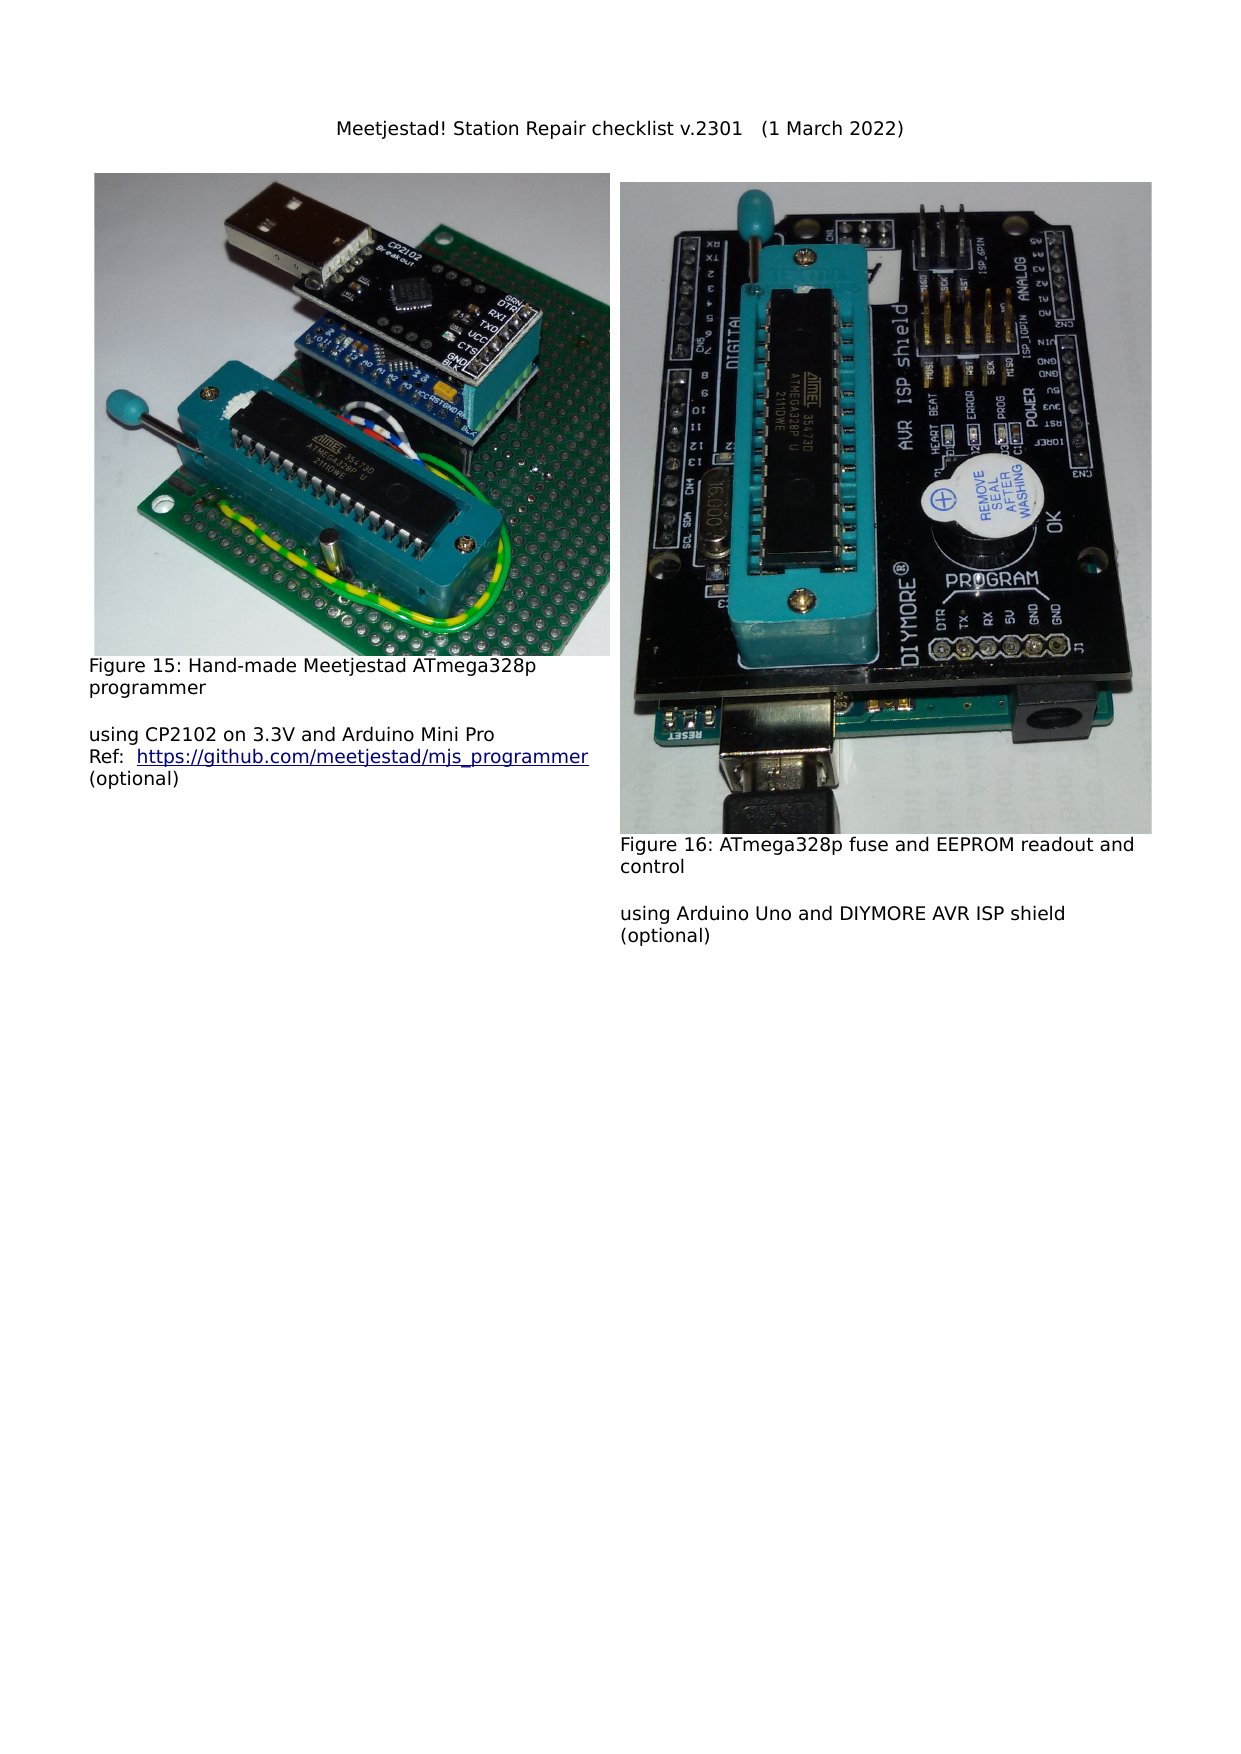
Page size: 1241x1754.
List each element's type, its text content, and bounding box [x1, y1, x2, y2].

table_cell Figure 15: Hand-made Meetjestad ATmega328p programmer using CP2102 on 3.3V and Arduino Mini Pro Ref: https://github.com/meetjestad/mjs_programmer (optional) [89, 170, 620, 959]
table_cell Figure 16: ATmega328p fuse and EEPROM readout and control using Arduino Uno and DIYMORE AVR ISP shield (optional) [620, 170, 1152, 959]
table_cell [89, 959, 620, 981]
picture [94, 173, 254, 656]
picture [693, 182, 876, 834]
table_cell [620, 959, 1152, 981]
